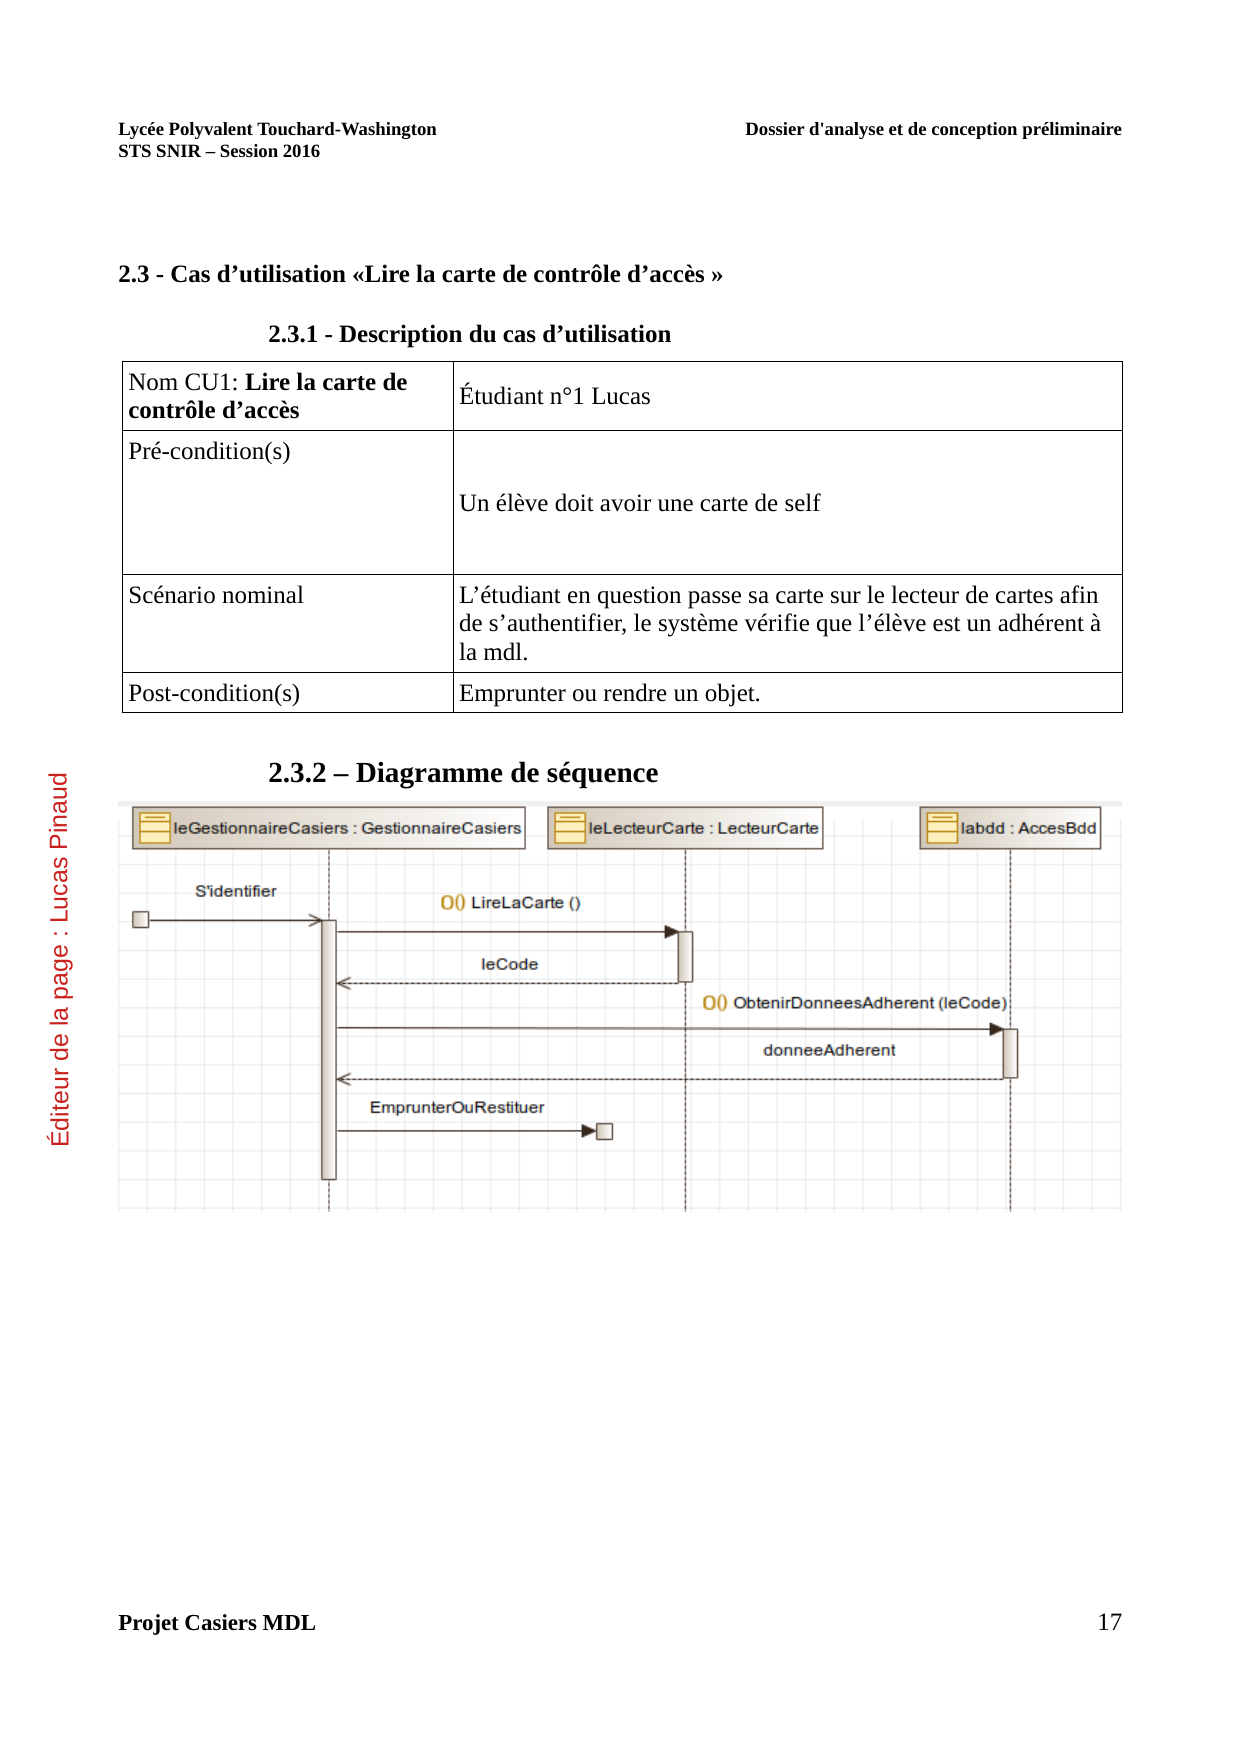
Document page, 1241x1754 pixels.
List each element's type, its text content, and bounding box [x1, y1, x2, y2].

table_cell L’étudiant en question passe sa carte sur le lecteur de cartes afin de s’authentifier, le système vérifie que l’élève est un adhérent à la mdl. [454, 575, 1122, 672]
table_cell Emprunter ou rendre un objet. [454, 673, 1122, 712]
table_header Étudiant n°1 Lucas [454, 362, 1122, 430]
subtitle 2.3 - Cas d’utilisation «Lire la carte de contrôle d’accès » [118, 259, 1122, 288]
table_cell Pré-condition(s) [123, 431, 453, 574]
table_cell Scénario nominal [123, 575, 453, 672]
picture [118, 801, 1123, 1212]
table_cell Un élève doit avoir une carte de self [454, 431, 1122, 574]
table_header Nom CU1: Lire la carte de contrôle d’accès [123, 362, 453, 430]
subtitle 2.3.1 - Description du cas d’utilisation [118, 315, 1122, 348]
subtitle 2.3.2 – Diagramme de séquence [118, 756, 1122, 789]
table_cell Post-condition(s) [123, 673, 453, 712]
